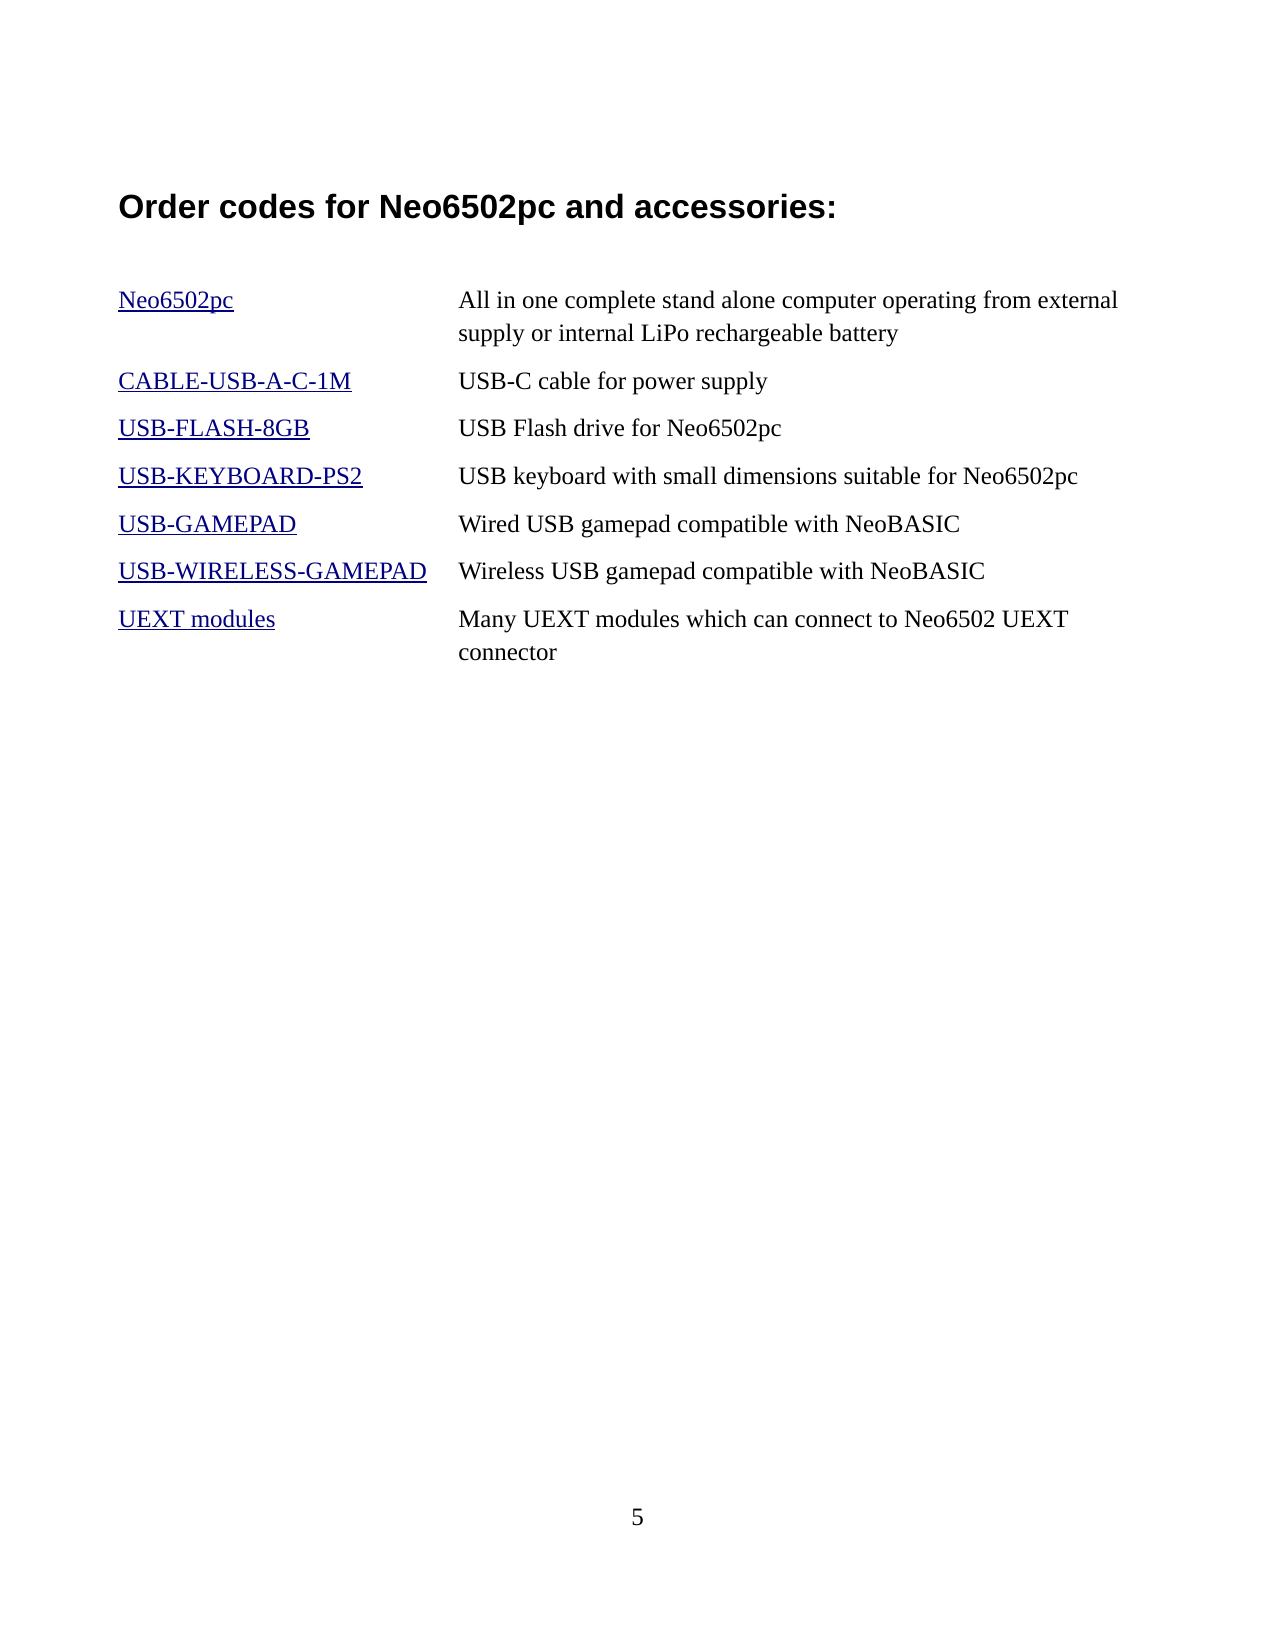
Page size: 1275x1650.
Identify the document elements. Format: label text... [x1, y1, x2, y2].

text CABLE-USB-A-C-1M USB-C cable for power supply [118, 366, 1157, 395]
text USB-GAMEPAD Wired USB gamepad compatible with NeoBASIC [118, 509, 1157, 537]
text Neo6502pc All in one complete stand alone computer operating from external supply or internal LiPo rechargeable battery [118, 285, 1157, 347]
text USB-FLASH-8GB USB Flash drive for Neo6502pc [118, 413, 1157, 442]
text UEXT modules Many UEXT modules which can connect to Neo6502 UEXT connector [118, 604, 1157, 666]
subtitle Order codes for Neo6502pc and accessories: [118, 187, 1157, 225]
text USB-WIRELESS-GAMEPAD Wireless USB gamepad compatible with NeoBASIC [118, 556, 1157, 585]
text USB-KEYBOARD-PS2 USB keyboard with small dimensions suitable for Neo6502pc [118, 461, 1157, 490]
